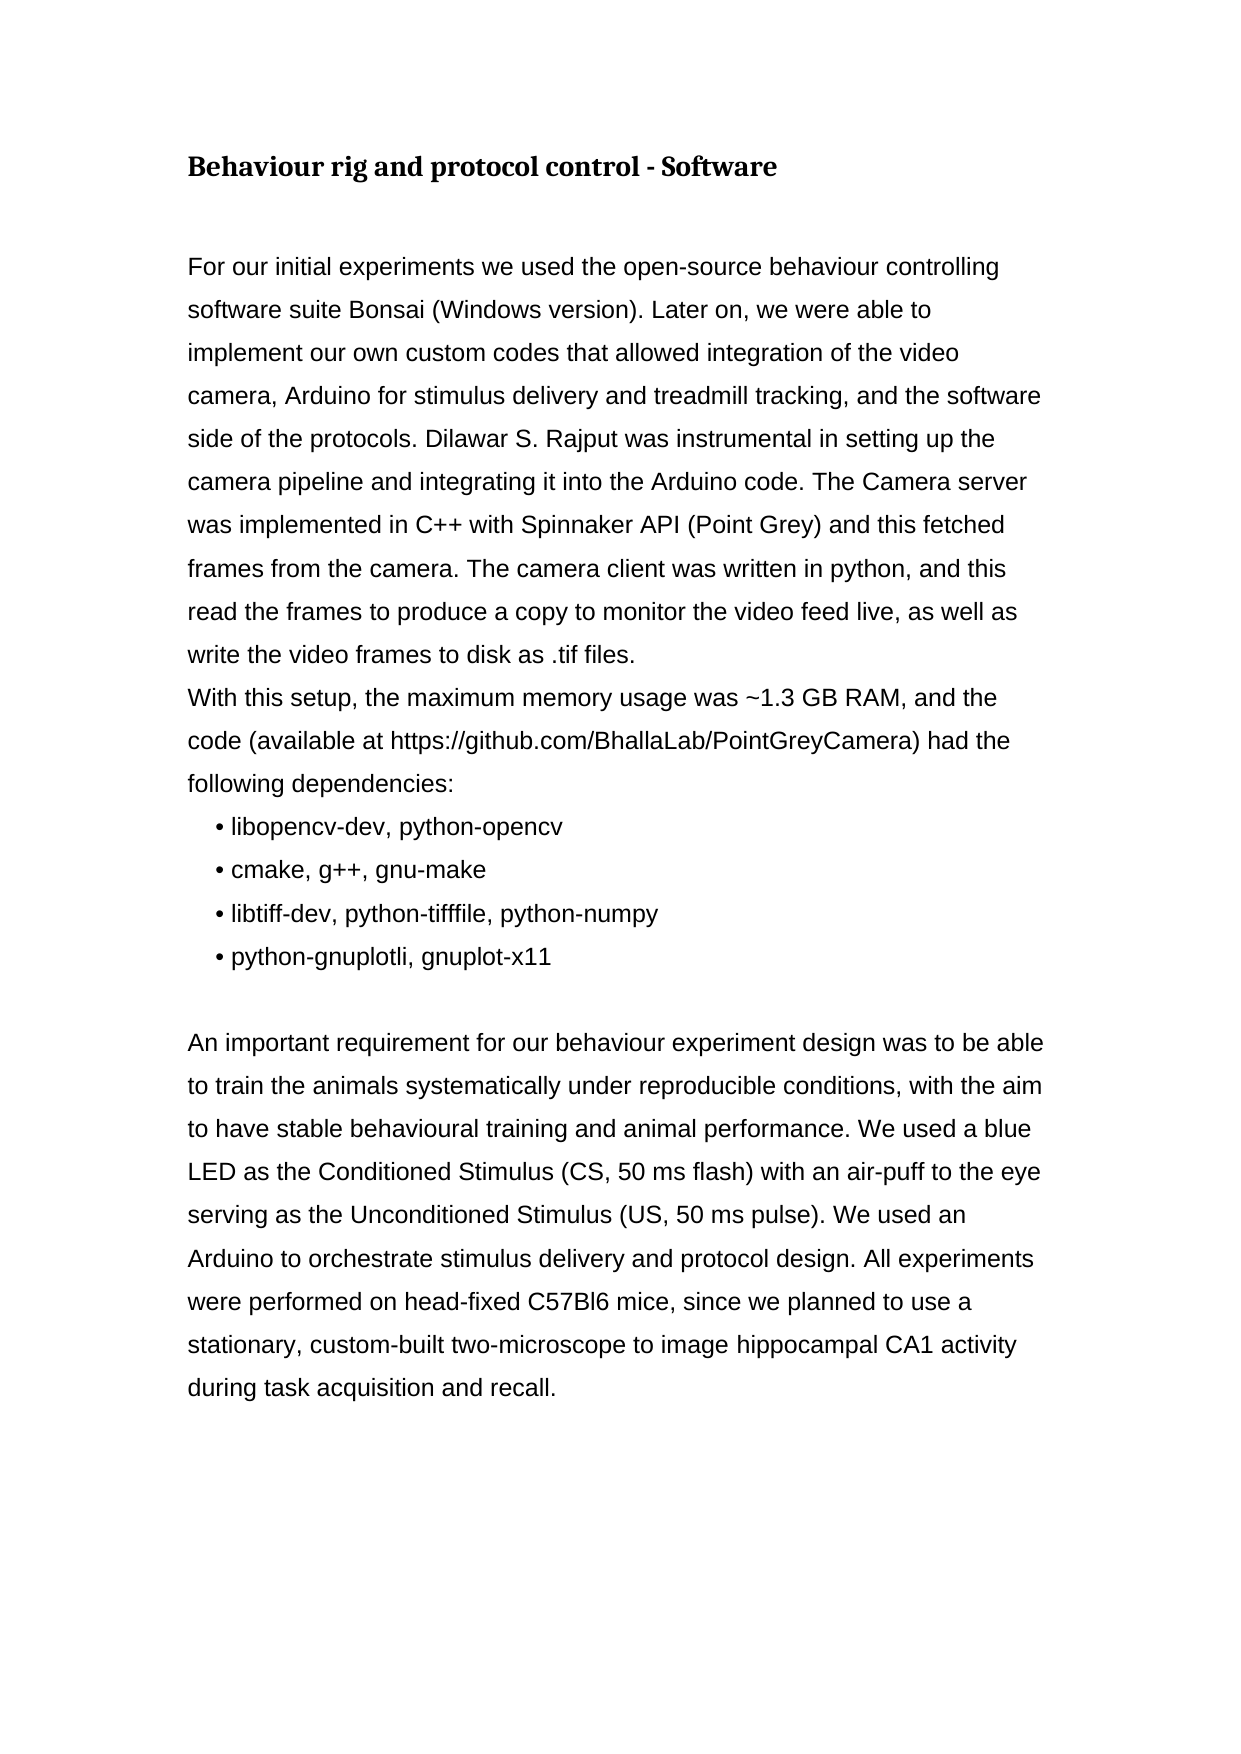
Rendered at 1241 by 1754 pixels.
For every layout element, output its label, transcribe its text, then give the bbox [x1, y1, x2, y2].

text For our initial experiments we used the open-source behaviour controlling software suite Bonsai (Windows version). Later on, we were able to implement our own custom codes that allowed integration of the video camera, Arduino for stimulus delivery and treadmill tracking, and the software side of the protocols. Dilawar S. Rajput was instrumental in setting up the camera pipeline and integrating it into the Arduino code. The Camera server was implemented in C++ with Spinnaker API (Point Grey) and this fetched frames from the camera. The camera client was written in python, and this read the frames to produce a copy to monitor the video feed live, as well as write the video frames to disk as .tif files. [187, 252, 1053, 669]
subtitle Behaviour rig and protocol control - Software [187, 150, 1053, 183]
text • libtiff-dev, python-tifffile, python-numpy [187, 899, 1053, 927]
text • cmake, g++, gnu-make [187, 856, 1053, 884]
text • python-gnuplotli, gnuplot-x11 [187, 942, 1053, 971]
text With this setup, the maximum memory usage was ~1.3 GB RAM, and the code (available at https://github.com/BhallaLab/PointGreyCamera) had the following dependencies: [187, 683, 1053, 798]
text An important requirement for our behaviour experiment design was to be able to train the animals systematically under reproducible conditions, with the aim to have stable behavioural training and animal performance. We used a blue LED as the Conditioned Stimulus (CS, 50 ms flash) with an air-puff to the eye serving as the Unconditioned Stimulus (US, 50 ms pulse). We used an Arduino to orchestrate stimulus delivery and protocol design. All experiments were performed on head-fixed C57Bl6 mice, since we planned to use a stationary, custom-built two-microscope to image hippocampal CA1 activity during task acquisition and recall. [187, 1028, 1053, 1402]
text • libopencv-dev, python-opencv [187, 812, 1053, 841]
